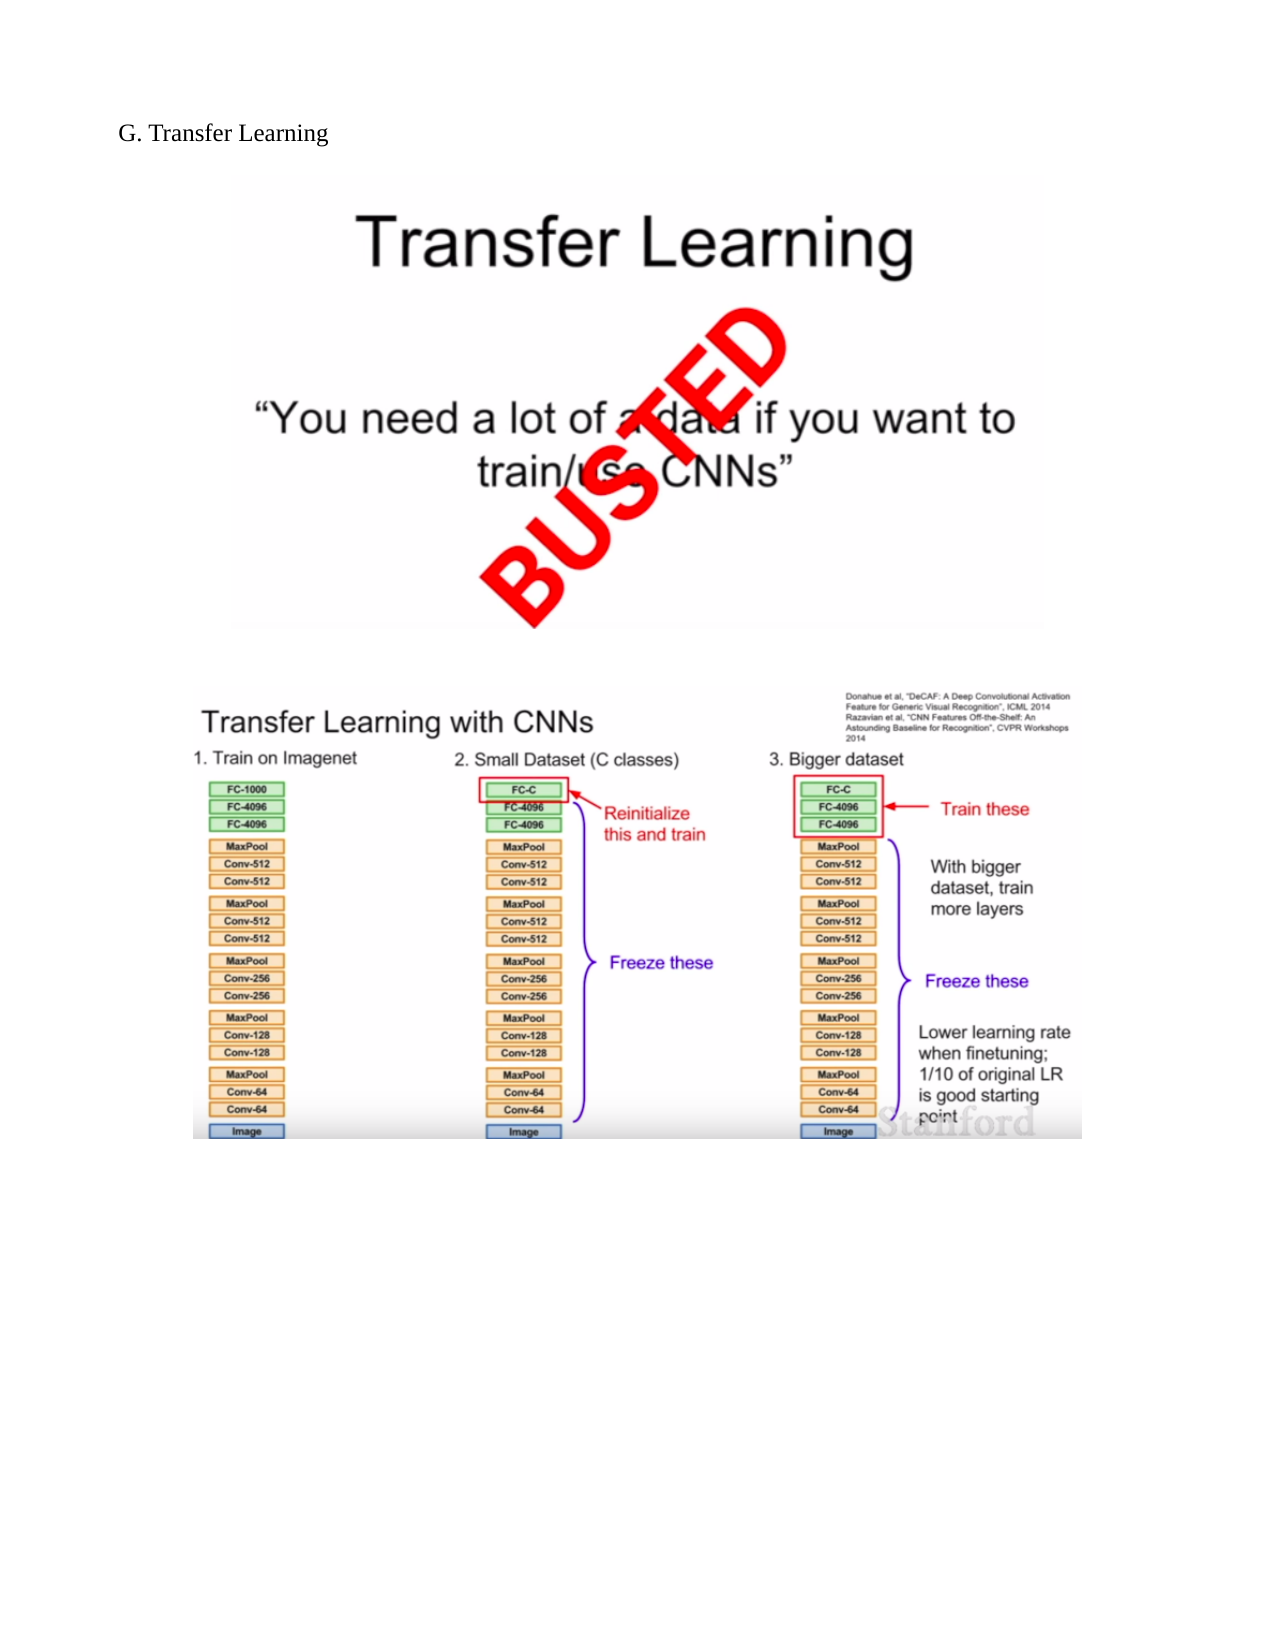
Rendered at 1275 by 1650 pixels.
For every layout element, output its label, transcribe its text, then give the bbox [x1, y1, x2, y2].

text G. Transfer Learning [118, 118, 1157, 147]
picture [231, 175, 1044, 629]
picture [193, 686, 1082, 1139]
